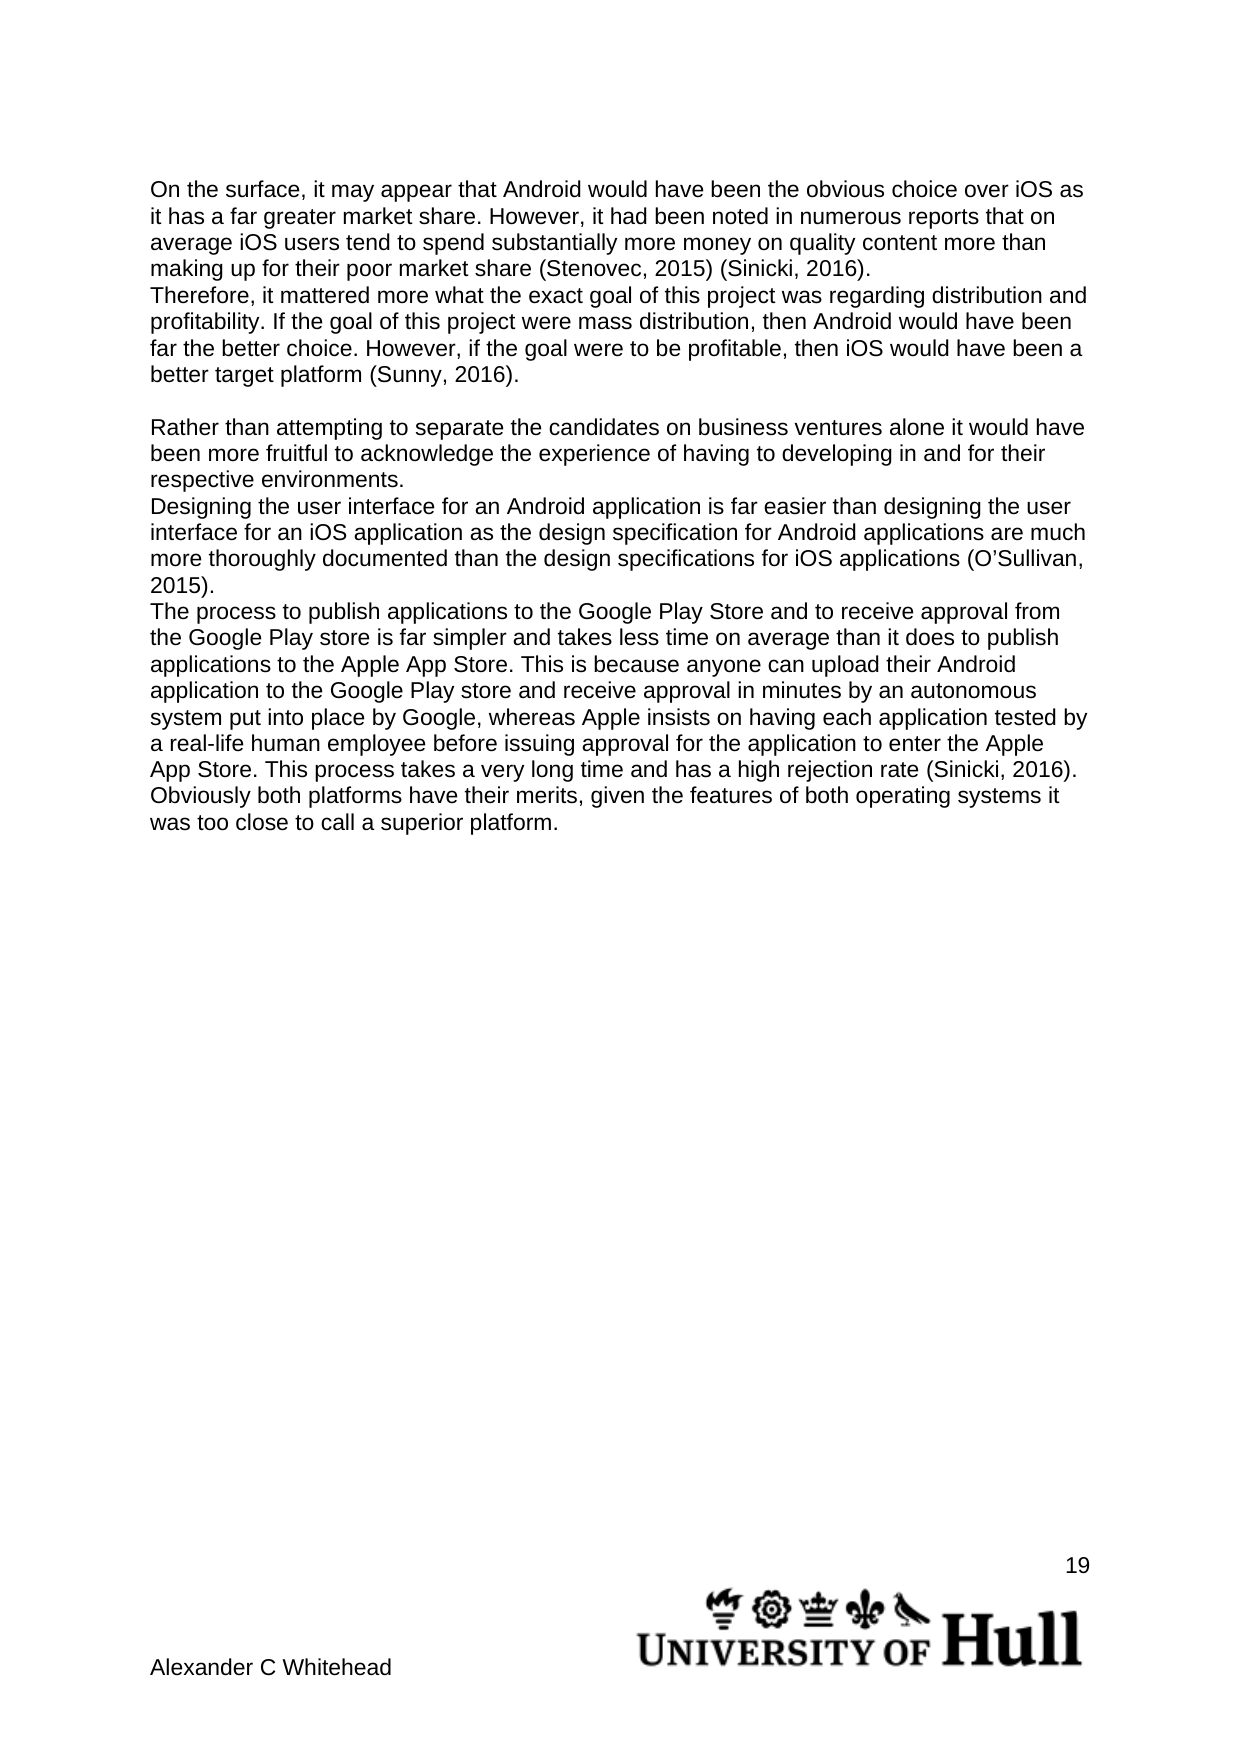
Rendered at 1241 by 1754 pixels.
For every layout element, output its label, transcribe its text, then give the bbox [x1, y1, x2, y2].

text Obviously both platforms have their merits, given the features of both operating systems it was too close to call a superior platform. [150, 782, 1090, 835]
text Rather than attempting to separate the candidates on business ventures alone it would have been more fruitful to acknowledge the experience of having to developing in and for their respective environments. [150, 413, 1090, 493]
text Designing the user interface for an Android application is far easier than designing the user interface for an iOS application as the design specification for Android applications are much more thoroughly documented than the design specifications for iOS applications [ CITATION Chr15 \l 2057 ]. [150, 493, 1090, 598]
picture [630, 1578, 1091, 1676]
text Therefore, it mattered more what the exact goal of this project was regarding distribution and profitability. If the goal of this project were mass distribution, then Android would have been far the better choice. However, if the goal were to be profitable, then iOS would have been a better target platform [ CITATION Kir16 \l 2057 ]. [150, 282, 1090, 387]
text The process to publish applications to the Google Play Store and to receive approval from the Google Play store is far simpler and takes less time on average than it does to publish applications to the Apple App Store. This is because anyone can upload their Android application to the Google Play store and receive approval in minutes by an autonomous system put into place by Google, whereas Apple insists on having each application tested by a real-life human employee before issuing approval for the application to enter the Apple App Store. This process takes a very long time and has a high rejection rate [ CITATION Ada16 \l 2057 ]. [150, 598, 1090, 782]
text On the surface, it may appear that Android would have been the obvious choice over iOS as it has a far greater market share. However, it had been noted in numerous reports that on average iOS users tend to spend substantially more money on quality content more than making up for their poor market share [ CITATION Tim15 \l 2057 ] [ CITATION Ada16 \l 2057 ]. [150, 176, 1090, 282]
